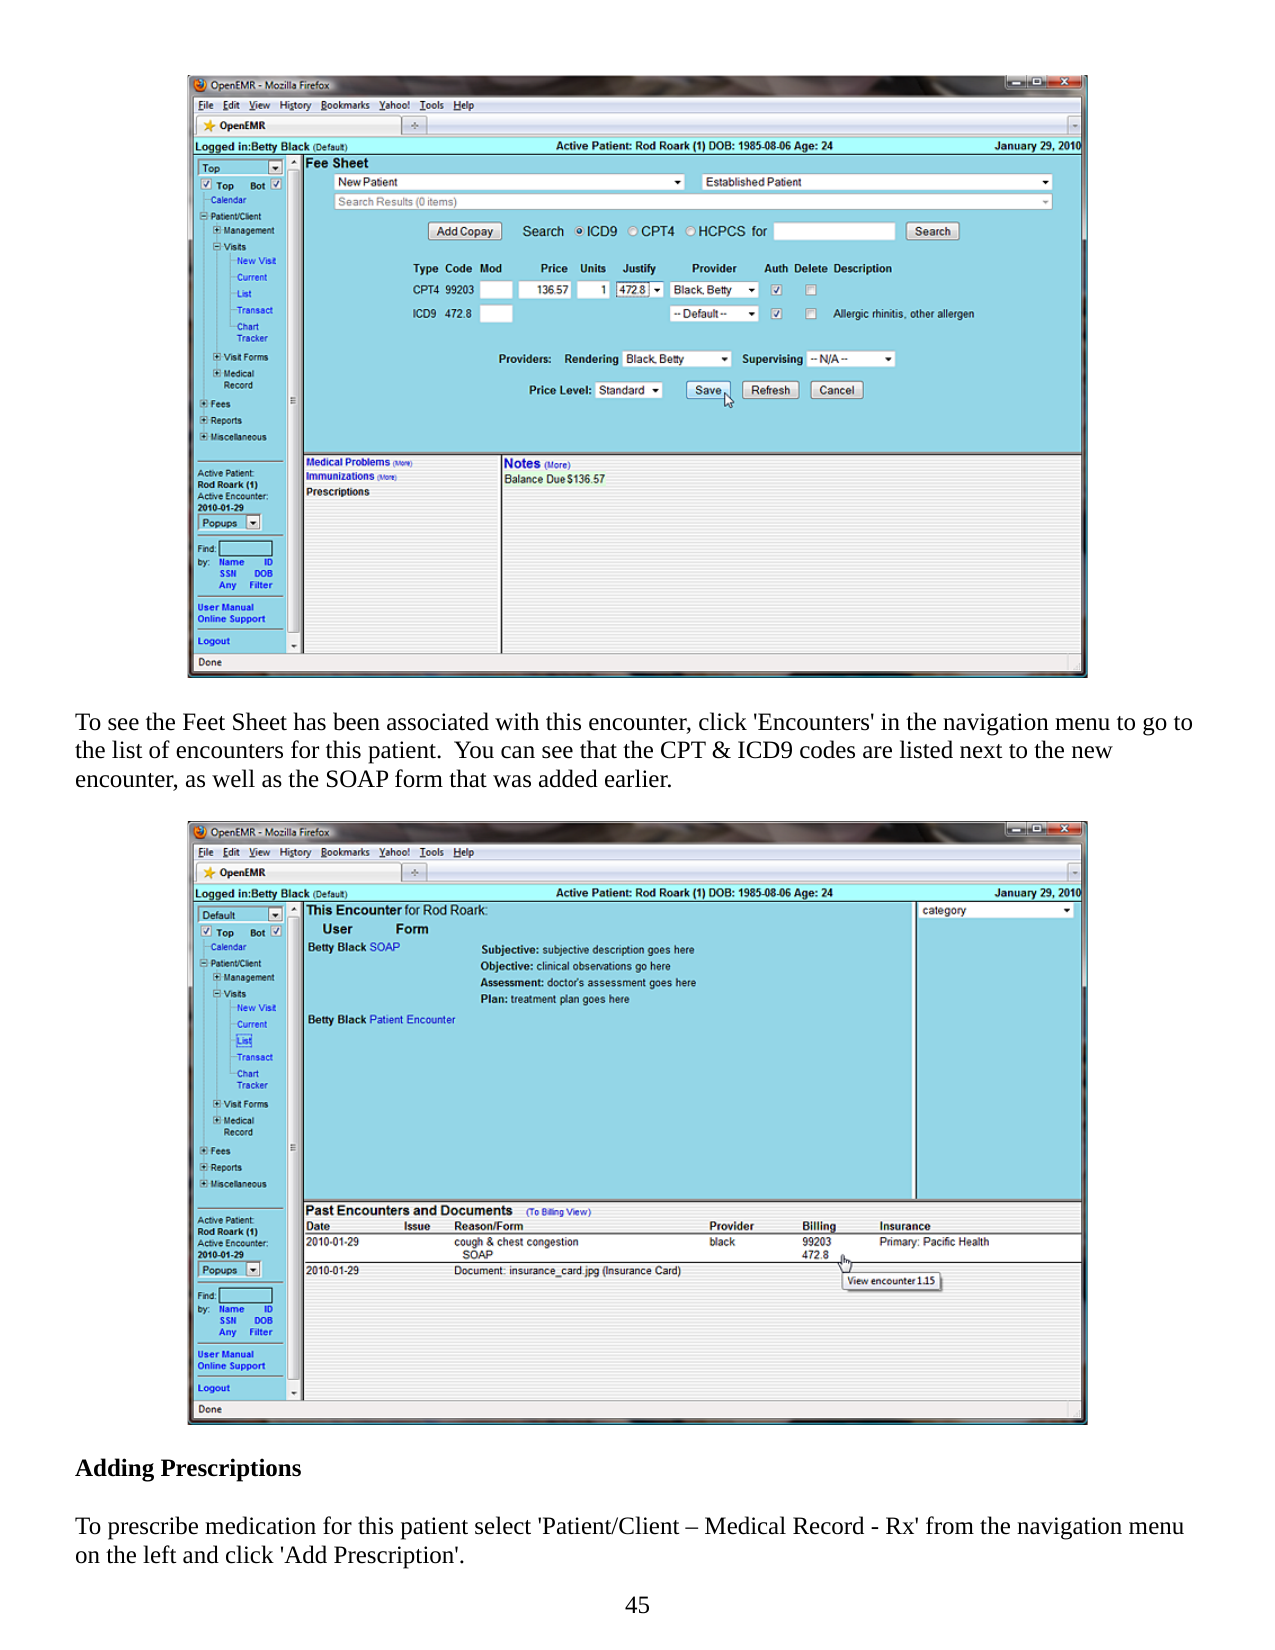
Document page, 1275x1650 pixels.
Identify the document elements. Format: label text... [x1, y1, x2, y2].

text Adding Prescriptions [75, 1453, 1200, 1482]
picture [187, 821, 1088, 1425]
text To prescribe medication for this patient select 'Patient/Client – Medical Record - Rx' from the navigation menu on the left and click 'Add Prescription'. [75, 1511, 1200, 1568]
picture [187, 75, 1088, 678]
text To see the Feet Sheet has been associated with this encounter, click 'Encounters' in the navigation menu to go to the list of encounters for this patient. You can see that the CPT & ICD9 codes are listed next to the new encounter, as well as the SOAP form that was added earlier. [75, 707, 1200, 793]
